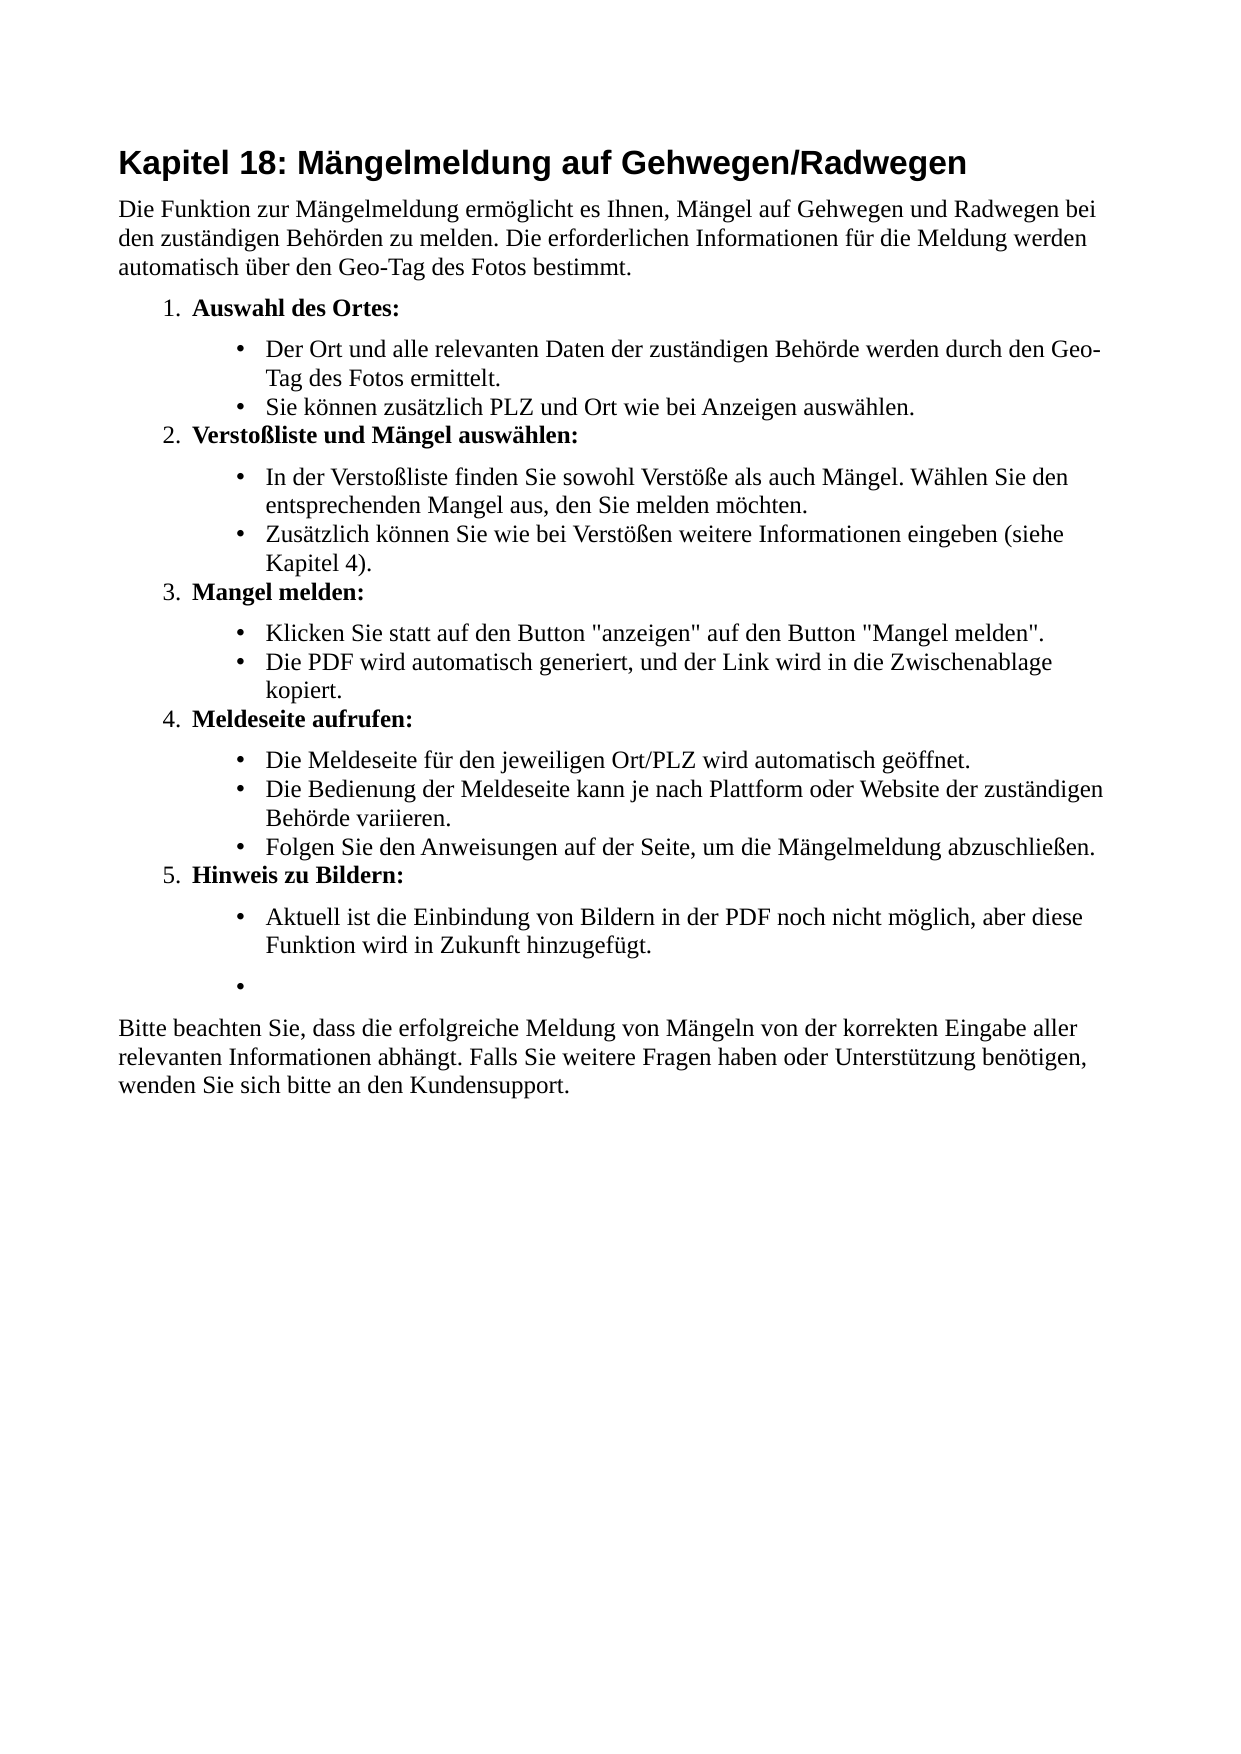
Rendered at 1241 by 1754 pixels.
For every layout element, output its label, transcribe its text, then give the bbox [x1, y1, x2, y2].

list Verstoßliste und Mängel auswählen: [162, 421, 1122, 449]
list Aktuell ist die Einbindung von Bildern in der PDF noch nicht möglich, aber diese Funktion wird in Zukunft hinzugefügt. [236, 902, 1122, 959]
list Mangel melden: [162, 577, 1122, 606]
list Klicken Sie statt auf den Button "anzeigen" auf den Button "Mangel melden". [236, 618, 1122, 647]
subtitle Kapitel 18: Mängelmeldung auf Gehwegen/Radwegen [118, 143, 1122, 182]
list Zusätzlich können Sie wie bei Verstößen weitere Informationen eingeben (siehe Kapitel 4). [236, 519, 1122, 577]
list Die Bedienung der Meldeseite kann je nach Plattform oder Website der zuständigen Behörde variieren. [236, 774, 1122, 832]
list Der Ort und alle relevanten Daten der zuständigen Behörde werden durch den Geo-Tag des Fotos ermittelt. [236, 334, 1122, 392]
list Auswahl des Ortes: [162, 293, 1122, 322]
list In der Verstoßliste finden Sie sowohl Verstöße als auch Mängel. Wählen Sie den entsprechenden Mangel aus, den Sie melden möchten. [236, 462, 1122, 519]
list Die Meldeseite für den jeweiligen Ort/PLZ wird automatisch geöffnet. [236, 746, 1122, 774]
list Sie können zusätzlich PLZ und Ort wie bei Anzeigen auswählen. [236, 392, 1122, 421]
list Die PDF wird automatisch generiert, und der Link wird in die Zwischenablage kopiert. [236, 647, 1122, 704]
text Die Funktion zur Mängelmeldung ermöglicht es Ihnen, Mängel auf Gehwegen und Radwegen bei den zuständigen Behörden zu melden. Die erforderlichen Informationen für die Meldung werden automatisch über den Geo-Tag des Fotos bestimmt. [118, 194, 1122, 281]
text Bitte beachten Sie, dass die erfolgreiche Meldung von Mängeln von der korrekten Eingabe aller relevanten Informationen abhängt. Falls Sie weitere Fragen haben oder Unterstützung benötigen, wenden Sie sich bitte an den Kundensupport. [118, 1013, 1122, 1099]
list Meldeseite aufrufen: [162, 704, 1122, 733]
list Folgen Sie den Anweisungen auf der Seite, um die Mängelmeldung abzuschließen. [236, 832, 1122, 861]
list Hinweis zu Bildern: [162, 861, 1122, 889]
